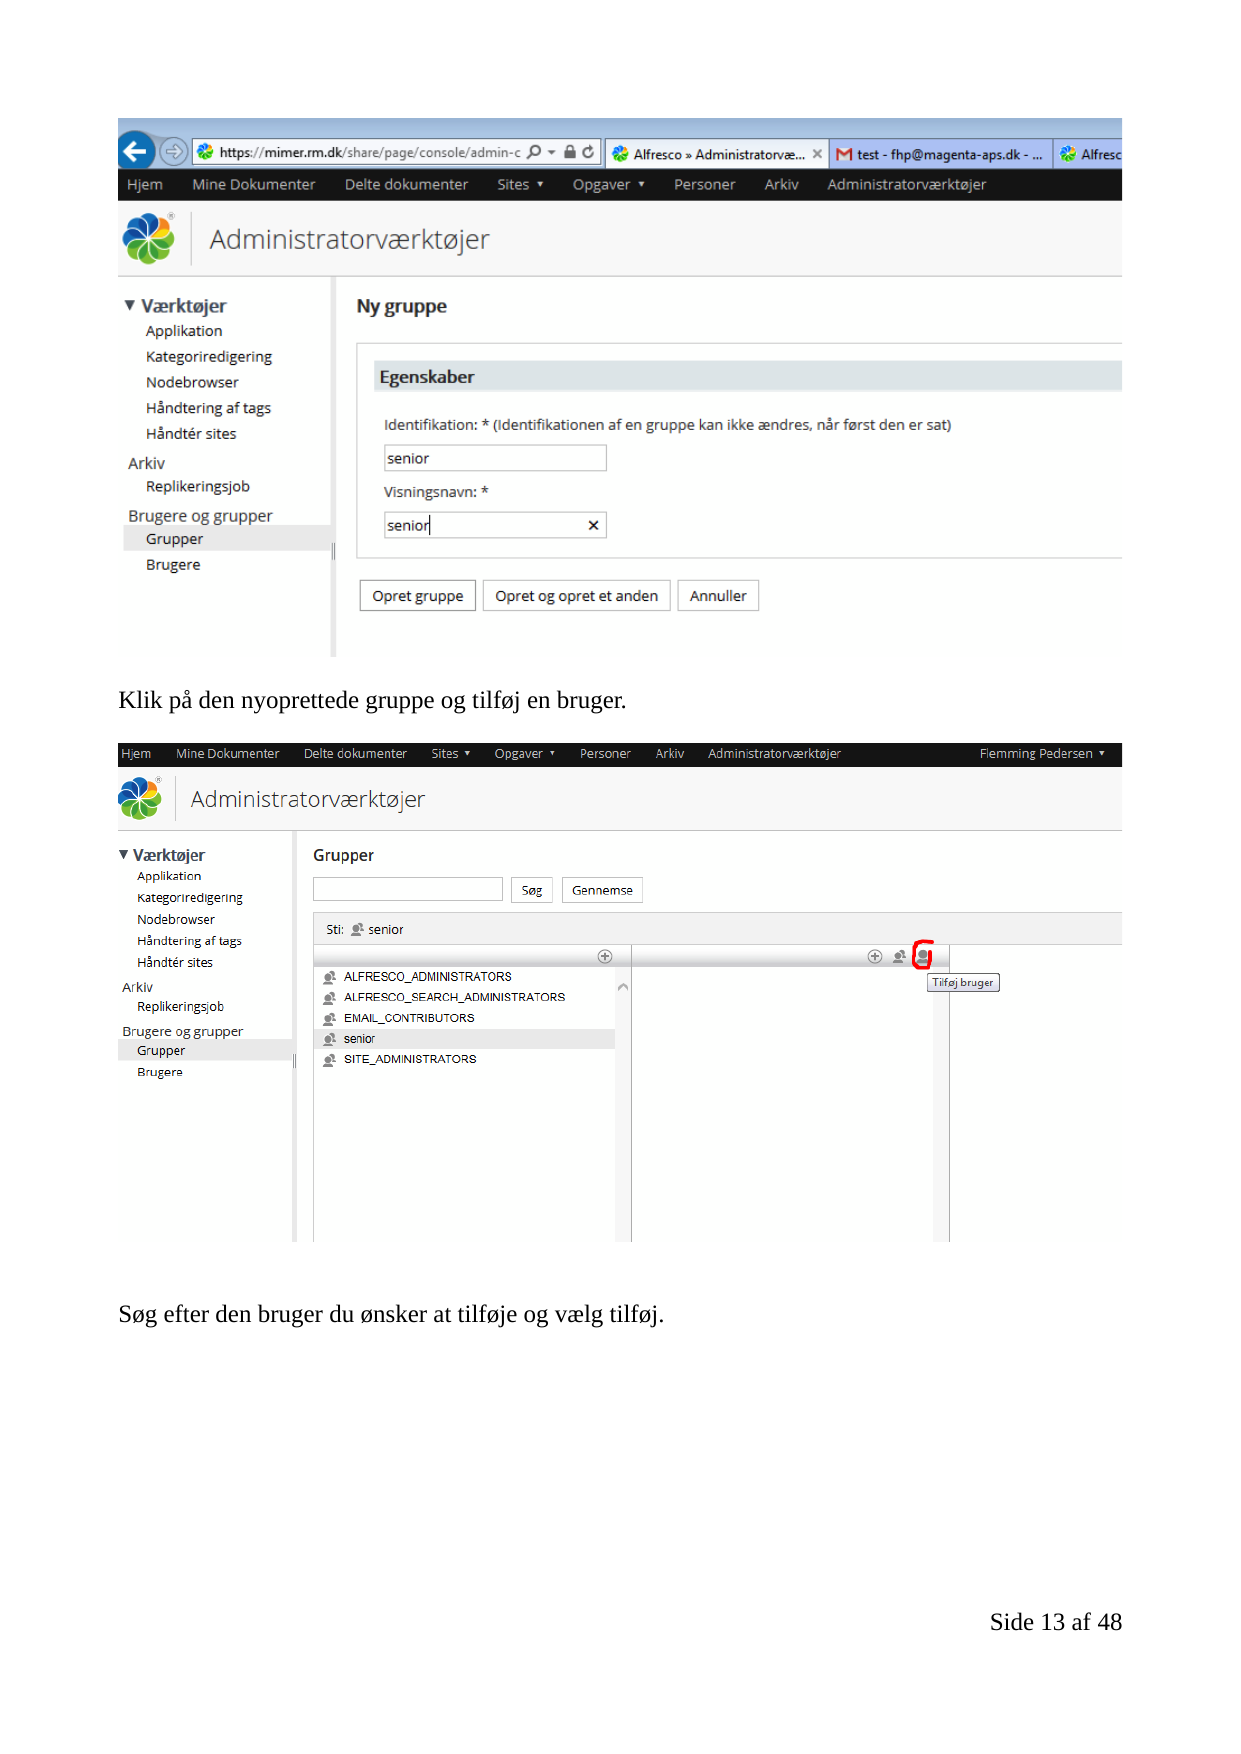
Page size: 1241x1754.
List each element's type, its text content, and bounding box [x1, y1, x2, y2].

picture [118, 118, 1123, 657]
picture [118, 743, 1123, 1242]
text Klik på den nyoprettede gruppe og tilføj en bruger. [118, 686, 1122, 714]
text Søg efter den bruger du ønsker at tilføje og vælg tilføj. [118, 1299, 1122, 1327]
